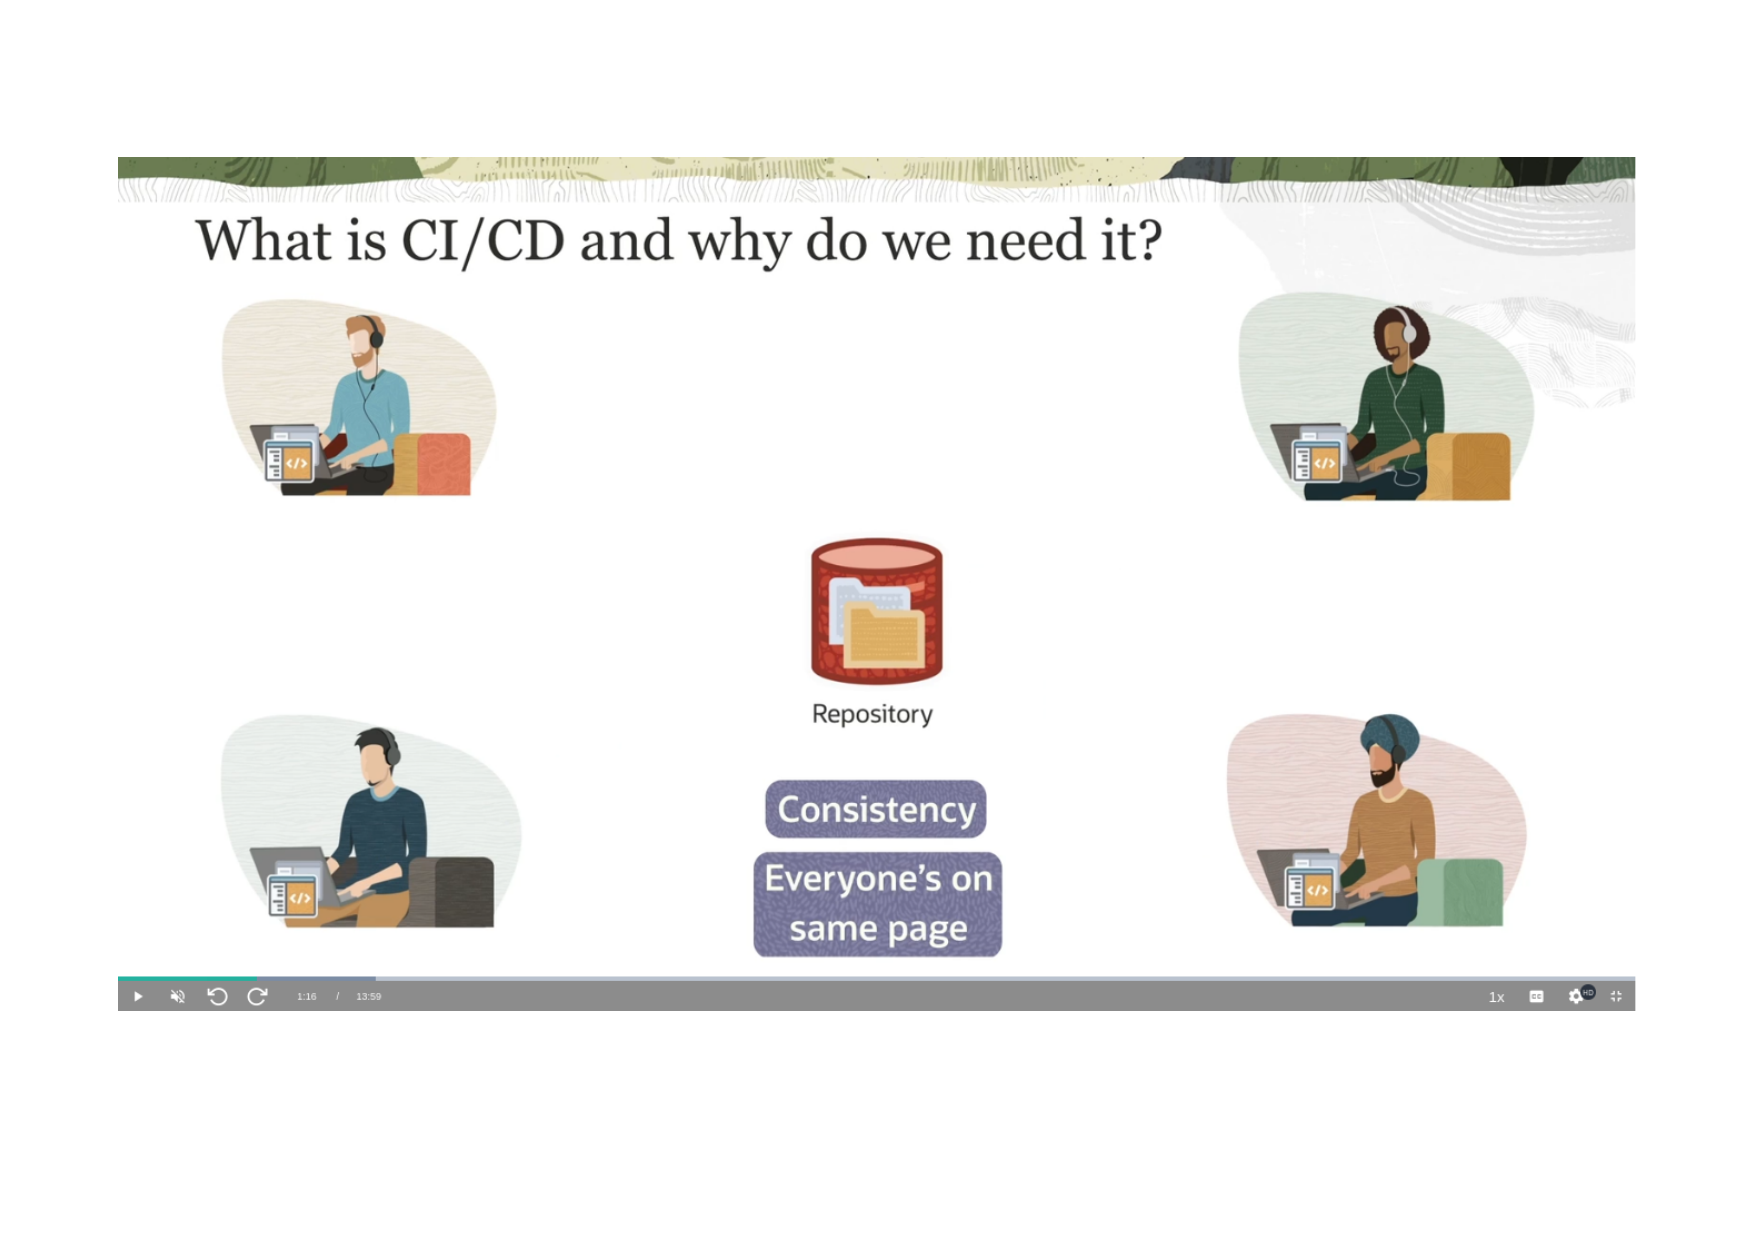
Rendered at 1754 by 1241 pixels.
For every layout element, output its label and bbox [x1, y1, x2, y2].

picture [118, 157, 1636, 1011]
